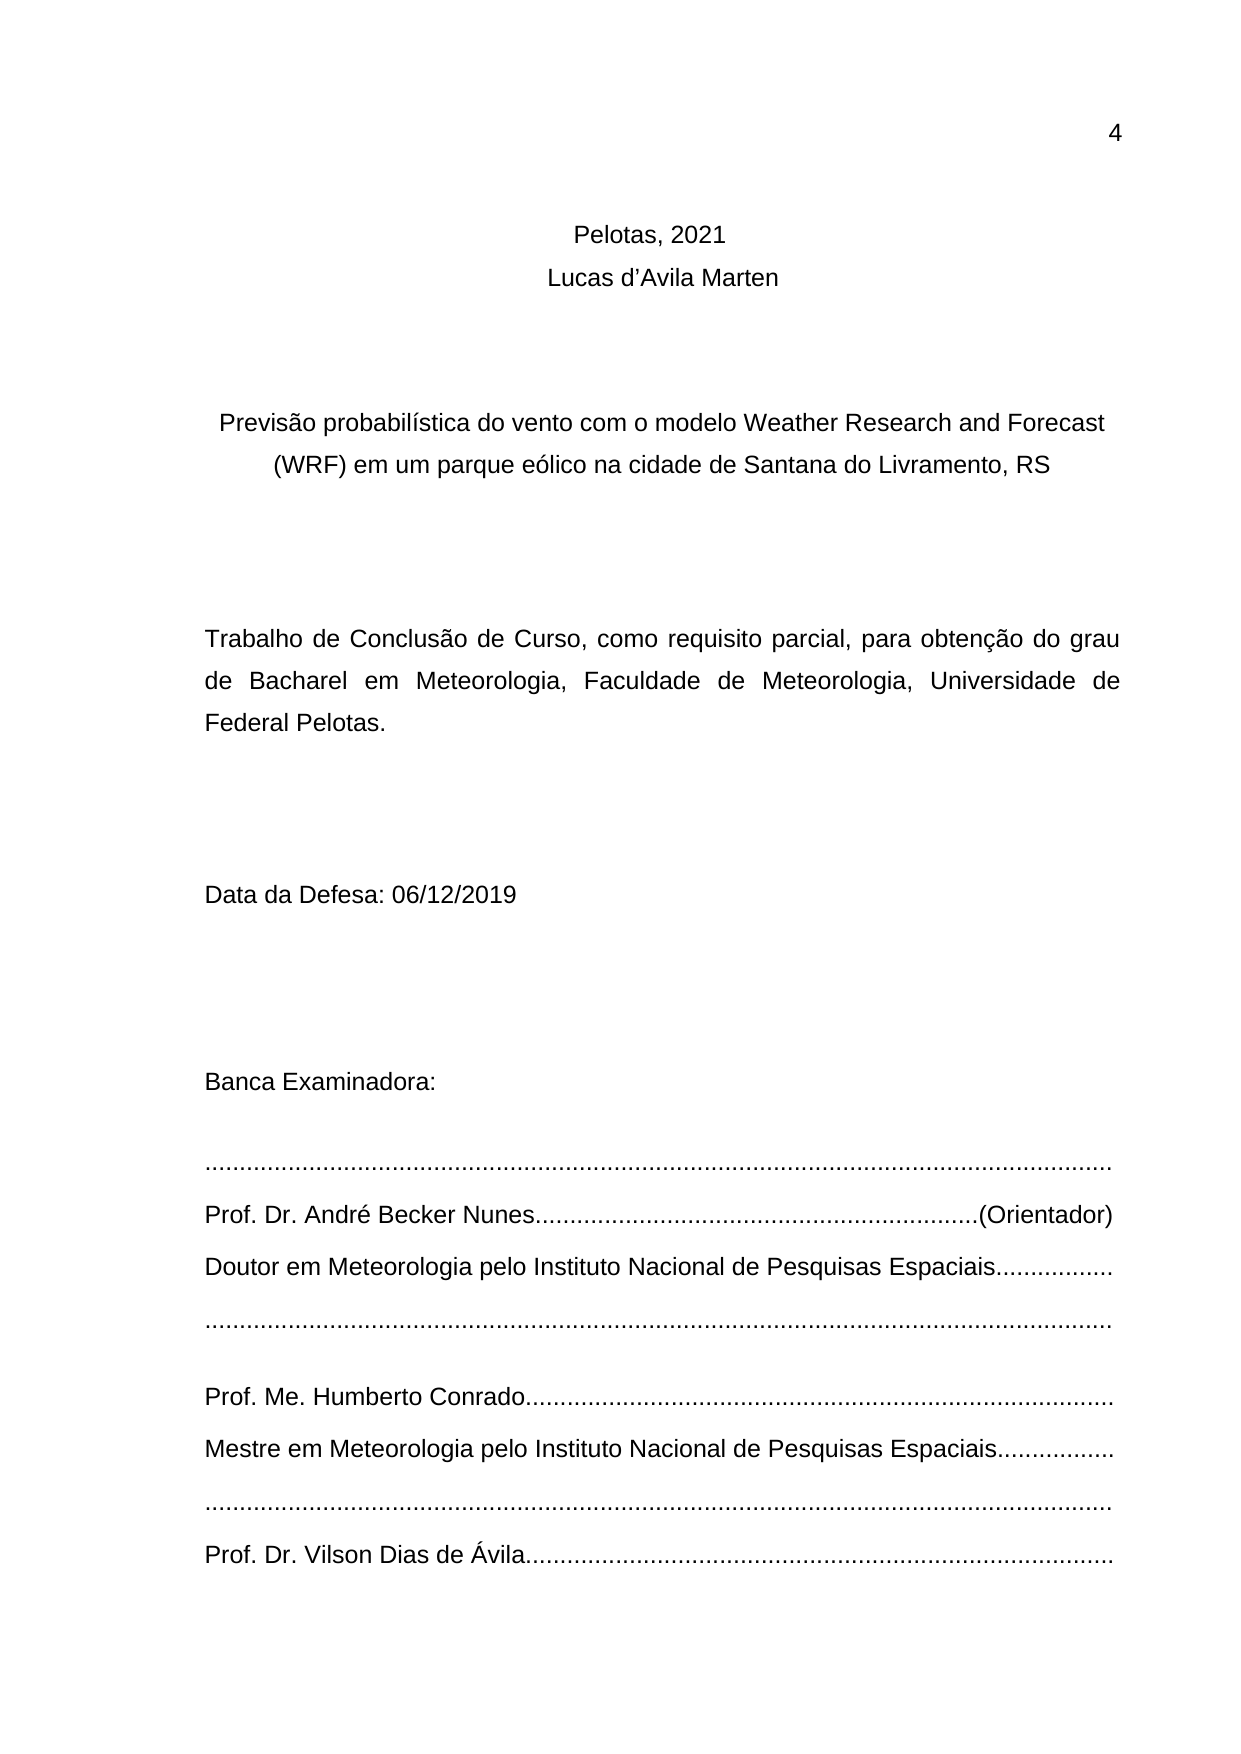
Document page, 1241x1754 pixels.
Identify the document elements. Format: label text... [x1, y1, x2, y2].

text Data da Defesa: 06/12/2019 [177, 880, 1122, 909]
text Prof. Me. Humberto Conrado..................................................................................... [204, 1382, 1122, 1410]
text Pelotas, 2021 [177, 220, 1122, 249]
text Prof. Dr. Vilson Dias de Ávila..................................................................................... [204, 1540, 1122, 1568]
text ................................................................................................................................... [204, 1487, 1122, 1516]
text Trabalho de Conclusão de Curso, como requisito parcial, para obtenção do grau de Bacharel em Meteorologia, Faculdade de Meteorologia, Universidade de Federal Pelotas. [204, 624, 1122, 737]
text Mestre em Meteorologia pelo Instituto Nacional de Pesquisas Espaciais................. [204, 1434, 1122, 1463]
text ................................................................................................................................... [204, 1147, 1122, 1176]
text ................................................................................................................................... [204, 1305, 1122, 1334]
text Previsão probabilística do vento com o modelo Weather Research and Forecast (WRF) em um parque eólico na cidade de Santana do Livramento, RS [204, 408, 1120, 479]
text Banca Examinadora: [177, 1067, 1122, 1096]
text Prof. Dr. André Becker Nunes................................................................(Orientador) [204, 1199, 1122, 1228]
text Lucas d’Avila Marten [177, 263, 1149, 292]
text Doutor em Meteorologia pelo Instituto Nacional de Pesquisas Espaciais................. [204, 1252, 1122, 1281]
